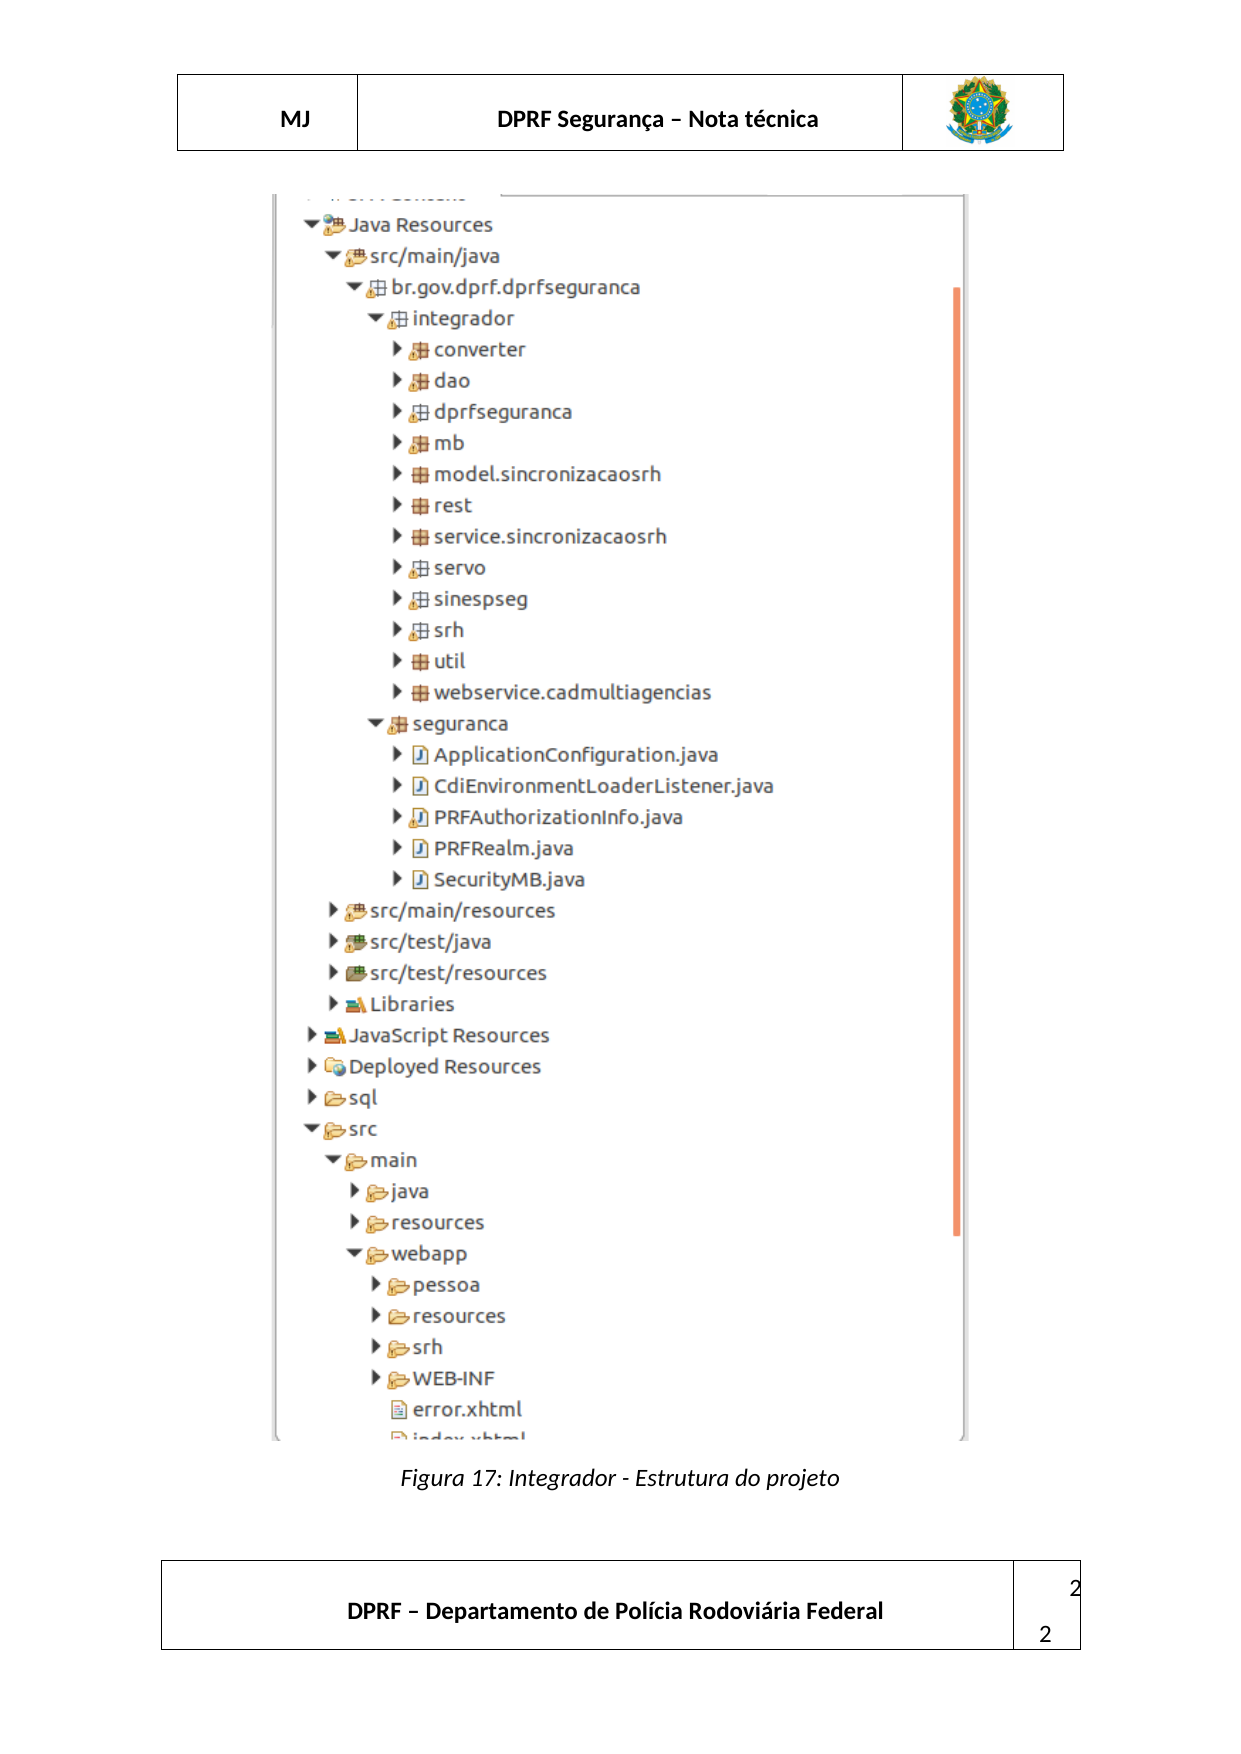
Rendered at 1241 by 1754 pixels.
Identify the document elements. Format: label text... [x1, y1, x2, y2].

text Figura 17: Integrador - Estrutura do projeto [272, 1441, 968, 1493]
picture [271, 194, 969, 1441]
picture [944, 75, 1020, 149]
